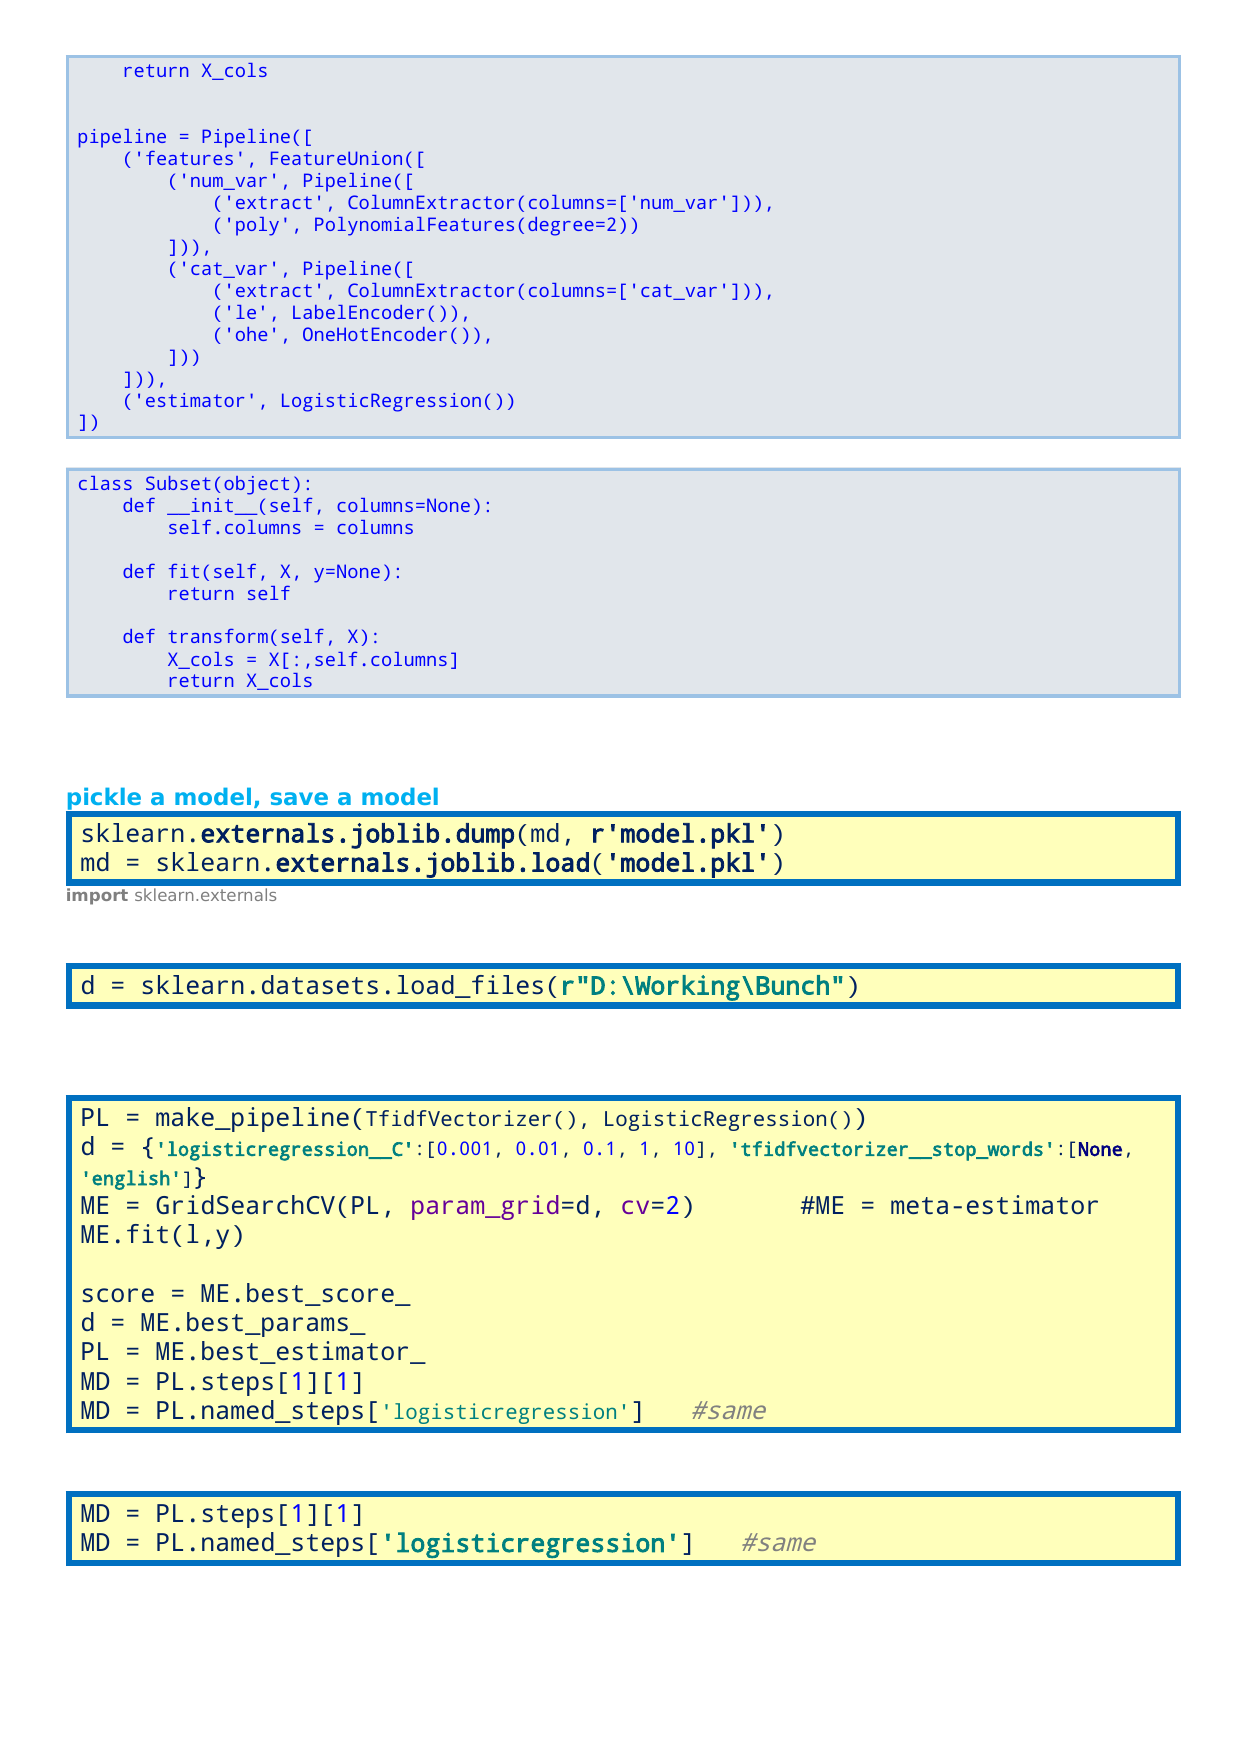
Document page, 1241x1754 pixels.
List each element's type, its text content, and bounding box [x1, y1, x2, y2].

text def fit(self, X, y=None): [69, 555, 1178, 577]
text pipeline = Pipeline([ [69, 121, 1178, 143]
text MD = PL.steps[1][1] MD = PL.named_steps['logisticregression'] #same [72, 1497, 1175, 1560]
text ('cat_var', Pipeline([ [69, 252, 1178, 274]
text X_cols = X[:,self.columns] [69, 643, 1178, 665]
text PL = make_pipeline(TfidfVectorizer(), LogisticRegression()) d = {'logisticregression__C':[0.001, 0.01, 0.1, 1, 10], 'tfidfvectorizer__stop_words':[None, 'english']} ME = GridSearchCV(PL, param_grid=d, cv=2) #ME = meta-estimator ME.fit(l,y) score = ME.best_score_ d = ME.best_params_ PL = ME.best_estimator_ MD = PL.steps[1][1] MD = PL.named_steps['logisticregression'] #same [72, 1101, 1175, 1427]
text return X_cols [69, 665, 1178, 694]
text d = sklearn.datasets.load_files(r"D:\Working\Bunch") [72, 969, 1175, 1002]
text ('poly', PolynomialFeatures(degree=2)) [69, 208, 1178, 231]
text ('estimator', LogisticRegression()) [69, 384, 1178, 406]
text ('extract', ColumnExtractor(columns=['cat_var'])), [69, 274, 1178, 296]
text import sklearn.externals [66, 886, 1181, 905]
text def __init__(self, columns=None): [69, 489, 1178, 511]
text sklearn.externals.joblib.dump(md, r'model.pkl') md = sklearn.externals.joblib.load('model.pkl') [72, 817, 1175, 879]
text ('features', FeatureUnion([ [69, 143, 1178, 164]
text ('le', LabelEncoder()), [69, 296, 1178, 318]
text return self [69, 577, 1178, 599]
text self.columns = columns [69, 511, 1178, 533]
text ])) [69, 340, 1178, 362]
title pickle a model, save a model [66, 784, 1181, 811]
text ('extract', ColumnExtractor(columns=['num_var'])), [69, 187, 1178, 208]
text ])), [69, 362, 1178, 384]
text class Subset(object): [69, 471, 1178, 489]
text ('num_var', Pipeline([ [69, 164, 1178, 187]
text ('ohe', OneHotEncoder()), [69, 318, 1178, 340]
text def transform(self, X): [69, 621, 1178, 643]
text return X_cols [69, 58, 1178, 77]
text ])), [69, 231, 1178, 252]
text ]) [69, 406, 1178, 436]
